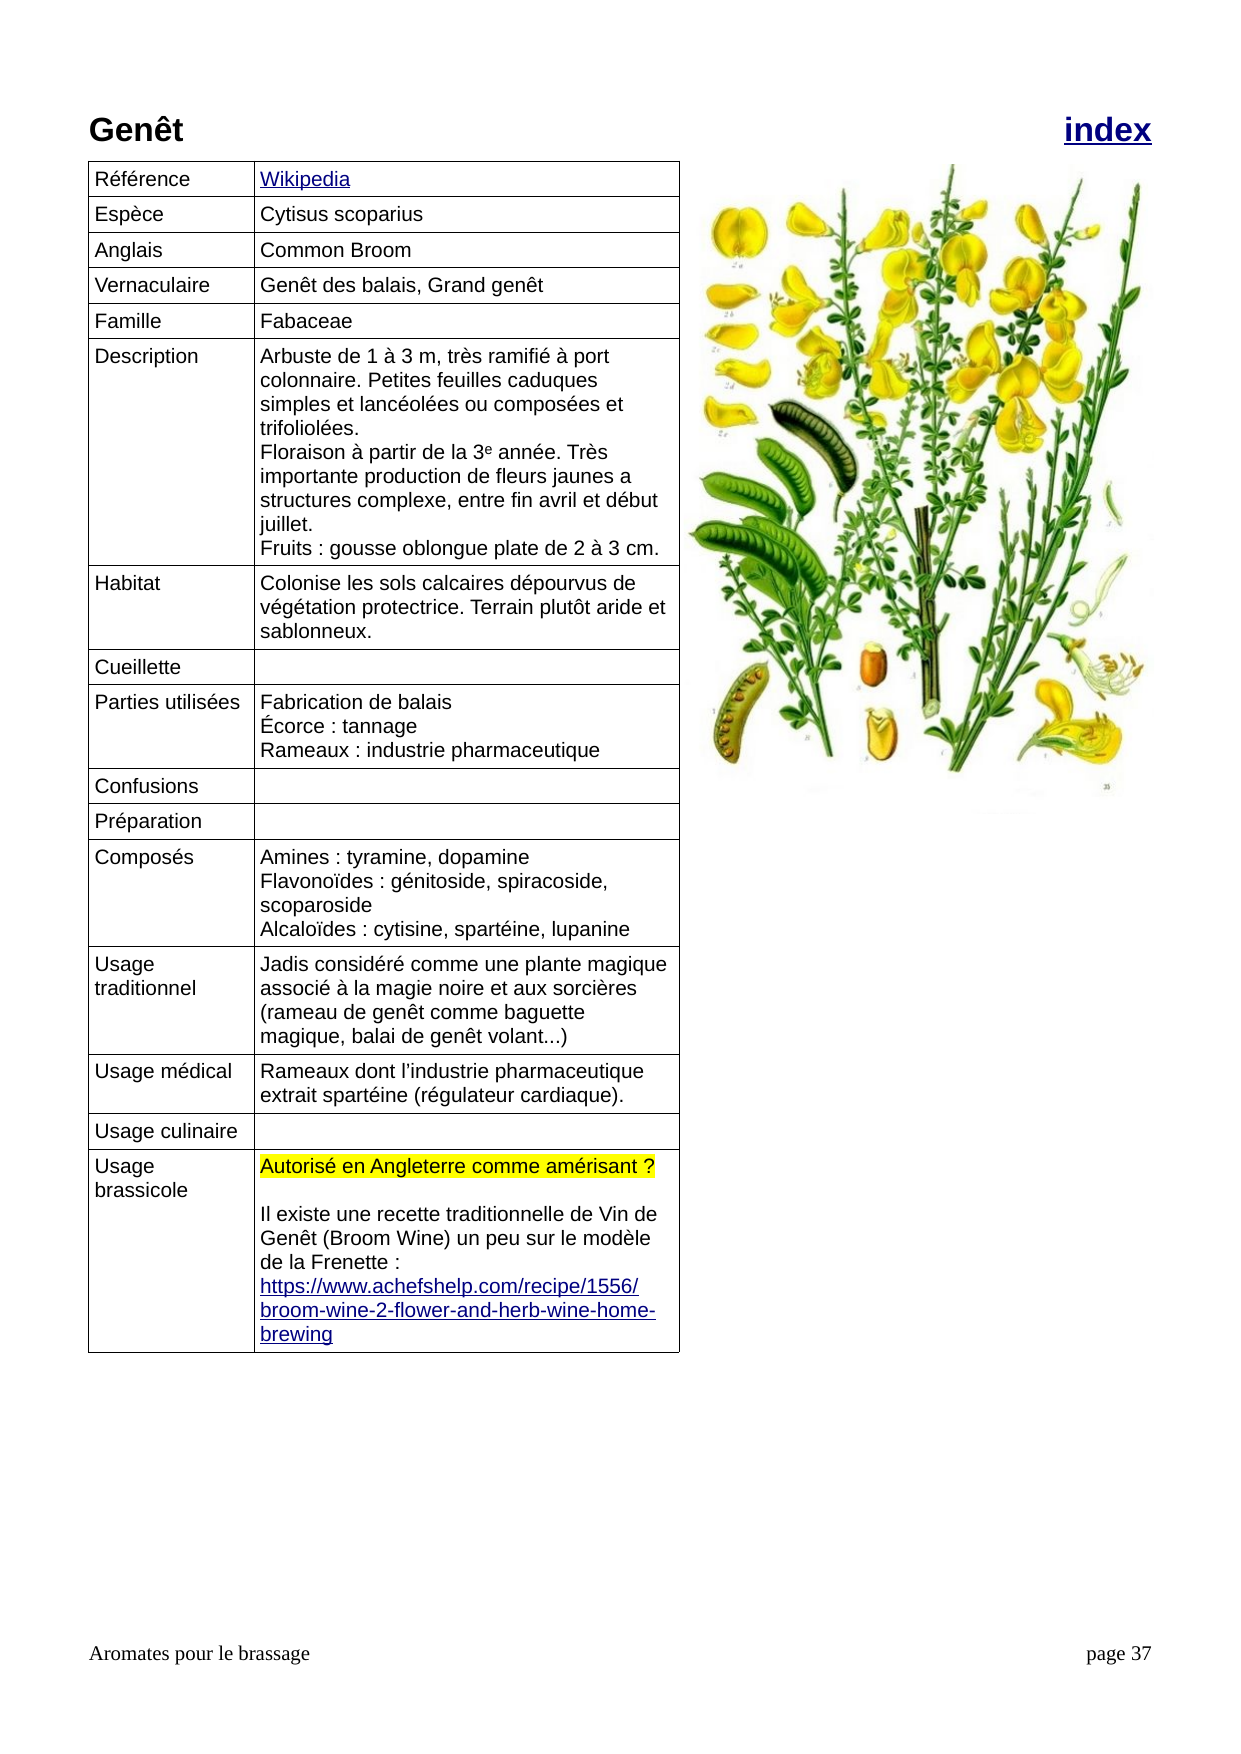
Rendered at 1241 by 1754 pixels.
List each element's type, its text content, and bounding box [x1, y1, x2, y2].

table_cell Description [89, 339, 254, 565]
table_cell Amines : tyramine, dopamine Flavonoïdes : génitoside, spiracoside, scoparoside Alcaloïdes : cytisine, spartéine, lupanine [255, 840, 679, 946]
table_cell Préparation [89, 804, 254, 839]
table_cell [255, 769, 679, 803]
table_header Référence [89, 162, 254, 196]
table_cell Rameaux dont l’industrie pharmaceutique extrait spartéine (régulateur cardiaque). [255, 1055, 679, 1113]
table_cell Usage traditionnel [89, 947, 254, 1053]
table_cell Cueillette [89, 650, 254, 684]
subtitle Genêt index [88, 109, 1152, 148]
table_cell Usage médical [89, 1055, 254, 1113]
table_cell Anglais [89, 233, 254, 267]
table_cell Composés [89, 840, 254, 946]
table_cell Vernaculaire [89, 268, 254, 303]
table_cell Cytisus scoparius [255, 197, 679, 232]
table_cell Espèce [89, 197, 254, 232]
table_cell Colonise les sols calcaires dépourvus de végétation protectrice. Terrain plutôt aride et sablonneux. [255, 566, 679, 649]
table_cell Common Broom [255, 233, 679, 267]
picture [683, 164, 1155, 814]
table_cell Usage brassicole [89, 1150, 254, 1352]
table_cell [255, 804, 679, 839]
table_cell Famille [89, 304, 254, 338]
table_cell [255, 650, 679, 684]
table_cell Usage culinaire [89, 1114, 254, 1148]
table_cell Jadis considéré comme une plante magique associé à la magie noire et aux sorcières (rameau de genêt comme baguette magique, balai de genêt volant...) [255, 947, 679, 1053]
table_cell Habitat [89, 566, 254, 649]
table_cell Genêt des balais, Grand genêt [255, 268, 679, 303]
table_cell Arbuste de 1 à 3 m, très ramifié à port colonnaire. Petites feuilles caduques simples et lancéolées ou composées et trifoliolées. Floraison à partir de la 3ᵉ année. Très importante production de fleurs jaunes a structures complexe, entre fin avril et début juillet. Fruits : gousse oblongue plate de 2 à 3 cm. [255, 339, 679, 565]
table_cell Parties utilisées [89, 685, 254, 768]
table_cell Autorisé en Angleterre comme amérisant ? Il existe une recette traditionnelle de Vin de Genêt (Broom Wine) un peu sur le modèle de la Frenette : https://www.achefshelp.com/recipe/1556/broom-wine-2-flower-and-herb-wine-home-brewing [255, 1150, 679, 1352]
table_cell Fabrication de balais Écorce : tannage Rameaux : industrie pharmaceutique [255, 685, 679, 768]
table_cell Fabaceae [255, 304, 679, 338]
table_cell [255, 1114, 679, 1148]
table_header Wikipedia [255, 162, 679, 196]
table_cell Confusions [89, 769, 254, 803]
